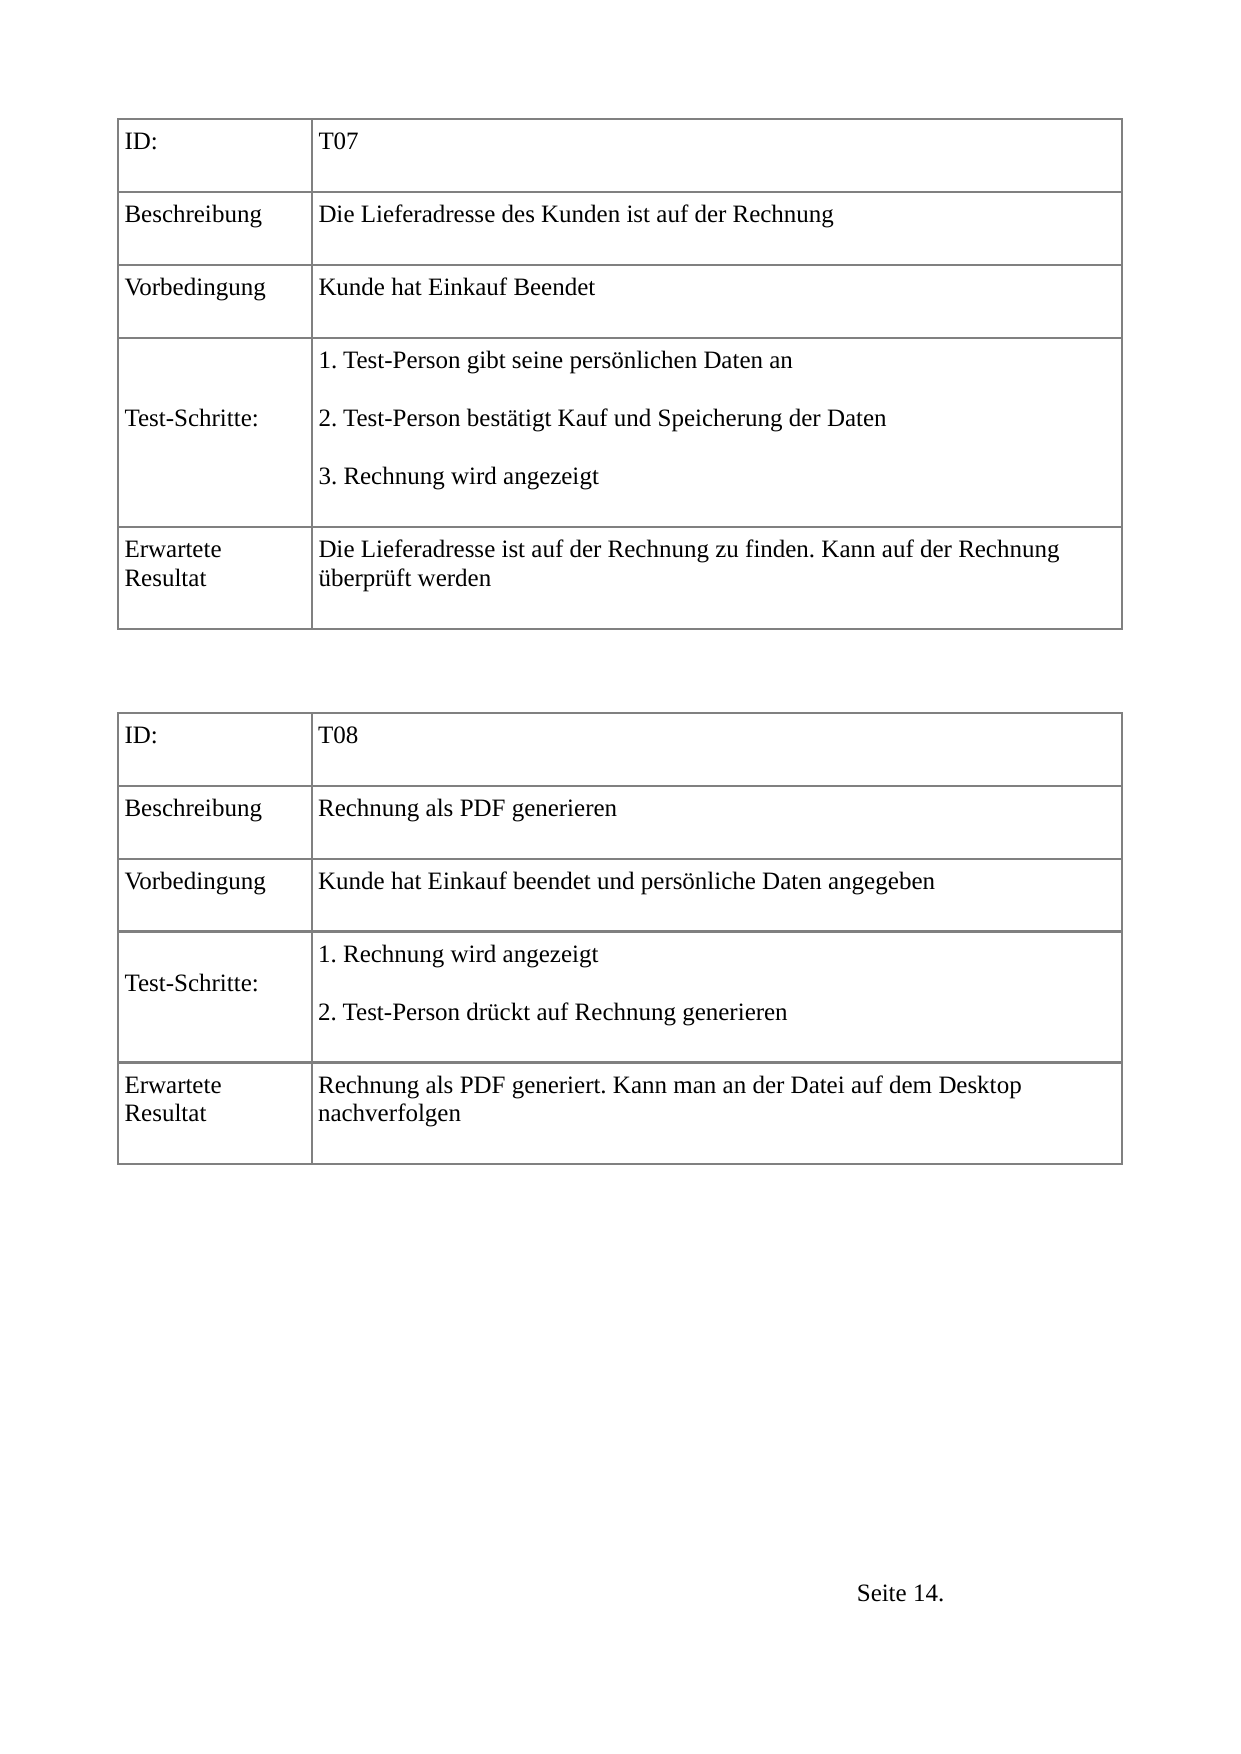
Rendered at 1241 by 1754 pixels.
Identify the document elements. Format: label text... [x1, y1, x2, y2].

table_cell 1. Rechnung wird angezeigt 2. Test-Person drückt auf Rechnung generieren [313, 933, 1121, 1061]
table_header T07 [313, 120, 1121, 191]
table_cell Erwartete Resultat [119, 1064, 311, 1163]
table_cell Kunde hat Einkauf beendet und persönliche Daten angegeben [313, 860, 1121, 930]
table_cell Beschreibung [119, 787, 311, 858]
table_header T08 [313, 714, 1121, 785]
table_cell Test-Schritte: [119, 339, 311, 526]
table_header ID: [119, 714, 311, 785]
text Seite 14. [118, 1578, 1122, 1606]
table_cell Vorbedingung [119, 860, 311, 930]
table_cell Test-Schritte: [119, 933, 311, 1061]
table_cell Kunde hat Einkauf Beendet [313, 266, 1121, 337]
table_cell Rechnung als PDF generiert. Kann man an der Datei auf dem Desktop nachverfolgen [313, 1064, 1121, 1163]
table_cell Rechnung als PDF generieren [313, 787, 1121, 858]
table_cell 1. Test-Person gibt seine persönlichen Daten an 2. Test-Person bestätigt Kauf und Speicherung der Daten 3. Rechnung wird angezeigt [313, 339, 1121, 526]
table_cell Beschreibung [119, 193, 311, 264]
table_cell Vorbedingung [119, 266, 311, 337]
table_header ID: [119, 120, 311, 191]
table_cell Die Lieferadresse ist auf der Rechnung zu finden. Kann auf der Rechnung überprüft werden [313, 528, 1121, 627]
table_cell Die Lieferadresse des Kunden ist auf der Rechnung [313, 193, 1121, 264]
table_cell Erwartete Resultat [119, 528, 311, 627]
